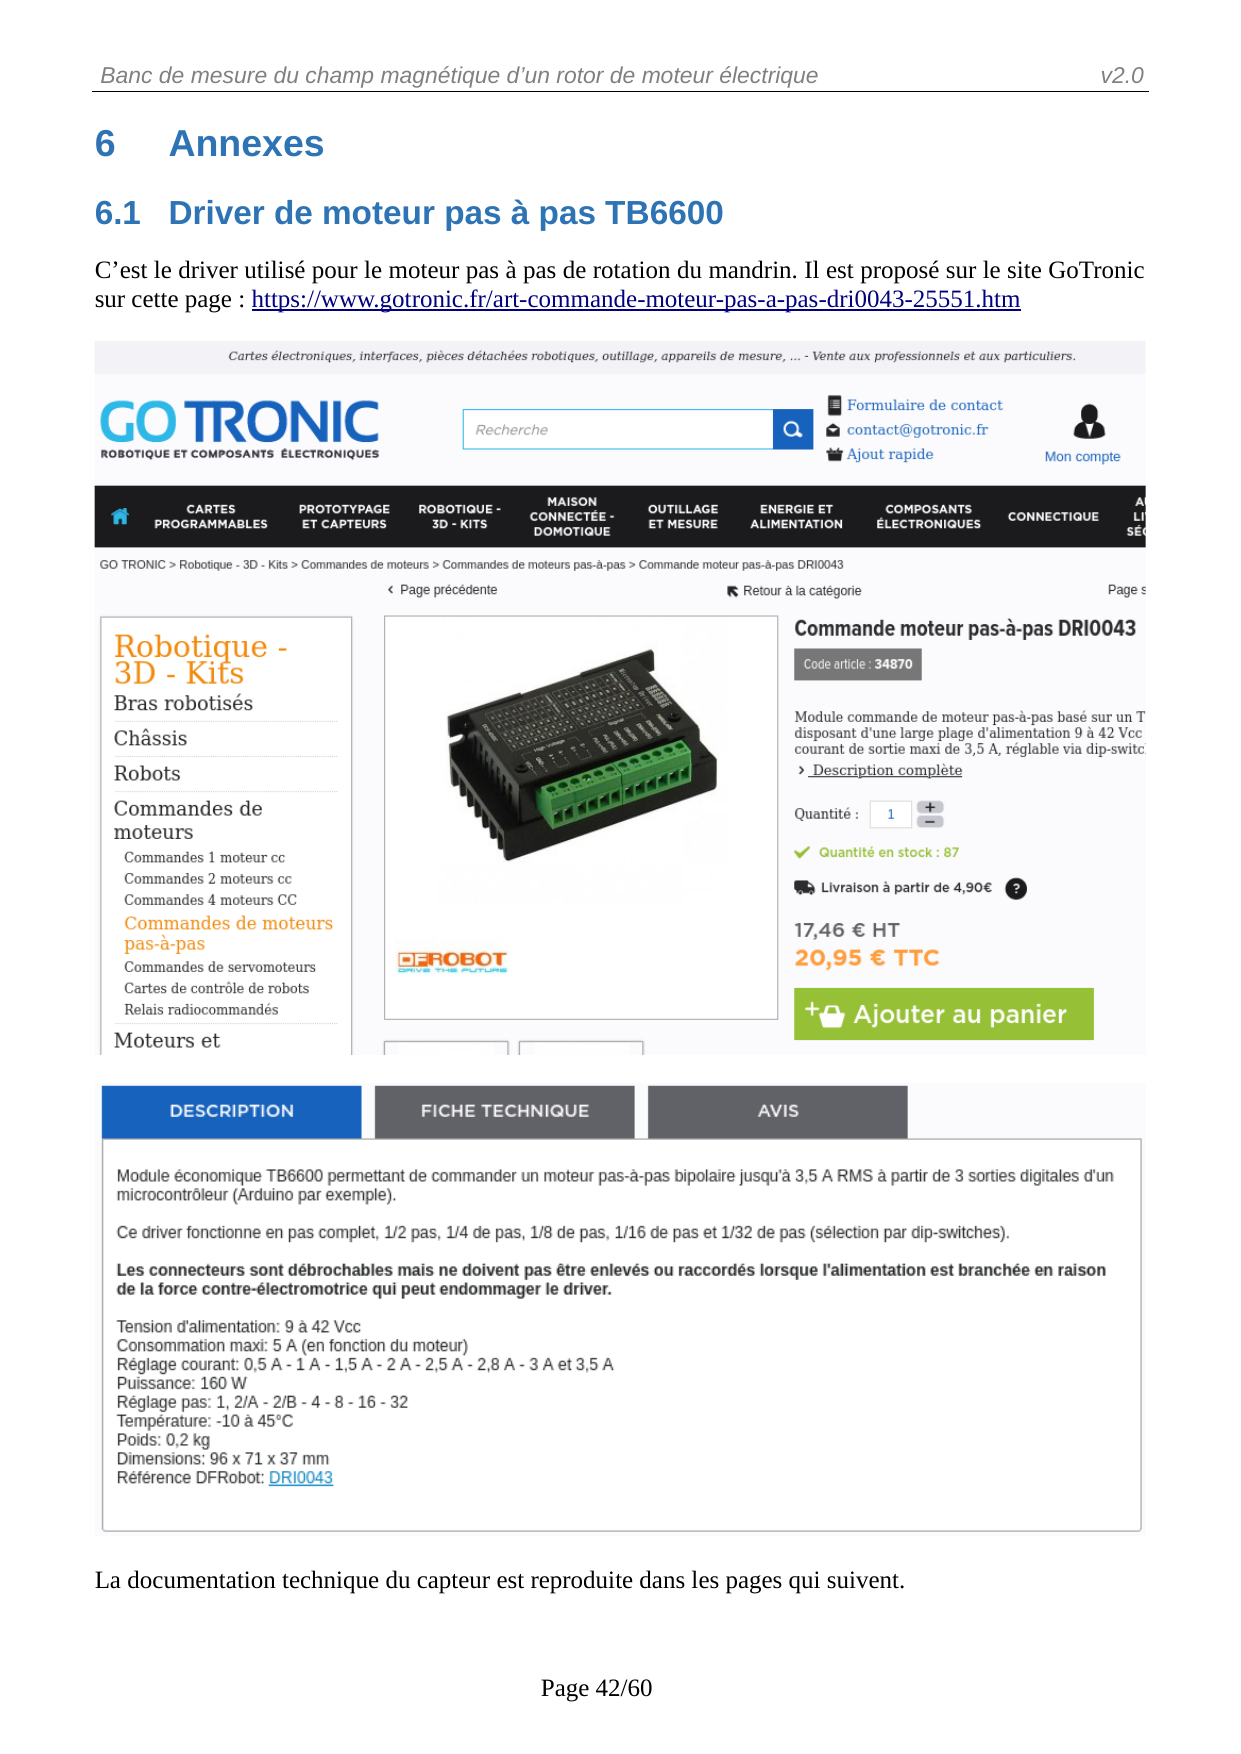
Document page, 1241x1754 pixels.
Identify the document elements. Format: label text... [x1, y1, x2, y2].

text La documentation technique du capteur est reproduite dans les pages qui suivent. [94, 1565, 1146, 1593]
subtitle Annexes [94, 121, 1146, 164]
picture [94, 341, 1146, 1055]
picture [94, 1083, 1146, 1536]
text C’est le driver utilisé pour le moteur pas à pas de rotation du mandrin. Il est proposé sur le site GoTronic sur cette page : https://www.gotronic.fr/art-commande-moteur-pas-a-pas-dri0043-25551.htm [94, 256, 1146, 313]
subtitle Driver de moteur pas à pas TB6600 [94, 193, 1146, 232]
